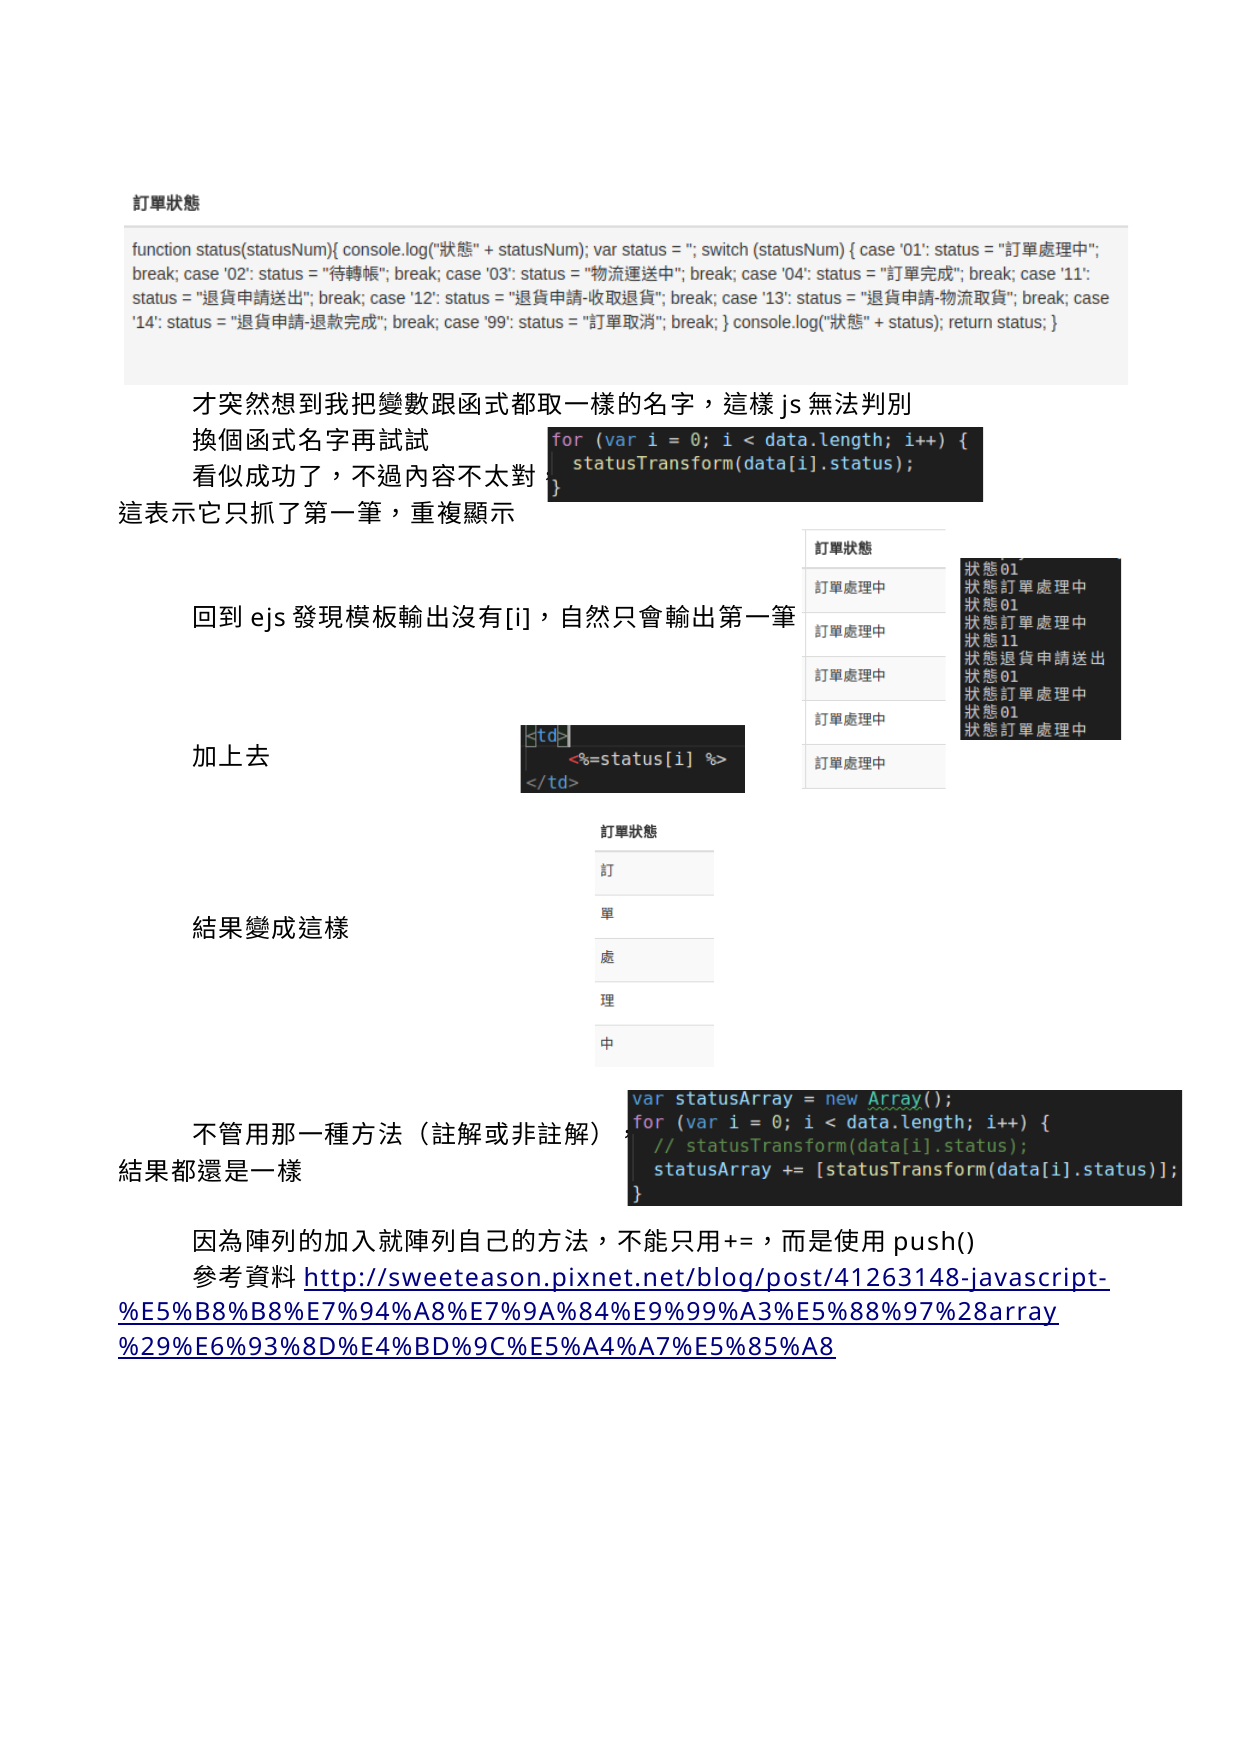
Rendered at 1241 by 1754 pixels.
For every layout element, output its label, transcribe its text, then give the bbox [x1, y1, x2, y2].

text [946, 597, 960, 668]
picture [627, 1090, 1183, 1206]
picture [801, 518, 946, 791]
text 才突然想到我把變數跟函式都取一樣的名字，這樣js無法判別 [118, 176, 1122, 421]
text 結果變成這樣 [118, 908, 594, 945]
text [714, 908, 1122, 945]
text 加上去 [118, 736, 520, 772]
picture [520, 725, 745, 793]
text [745, 736, 801, 772]
picture [960, 558, 1122, 740]
text 換個函式名字再試試 [118, 421, 1122, 457]
text 因為陣列的加入就陣列自己的方法，不能只用+=，而是使用push() [118, 1222, 1122, 1258]
text 回到ejs發現模板輸出沒有[i]，自然只會輸出第一筆 [118, 597, 801, 668]
picture [547, 427, 984, 502]
picture [124, 182, 1129, 385]
picture [594, 817, 714, 1067]
text 看似成功了，不過內容不太對，這表示它只抓了第一筆，重複顯示 [118, 457, 1122, 529]
text 不管用那一種方法（註解或非註解），結果都還是一樣 [118, 1115, 627, 1187]
text 參考資料http://sweeteason.pixnet.net/blog/post/41263148-javascript-%E5%B8%B8%E7%94%A8%E7%9A%84%E9%99%A3%E5%88%97%28array%29%E6%93%8D%E4%BD%9C%E5%A4%A7%E5%85%A8 [118, 1258, 1122, 1362]
text [946, 736, 1122, 772]
